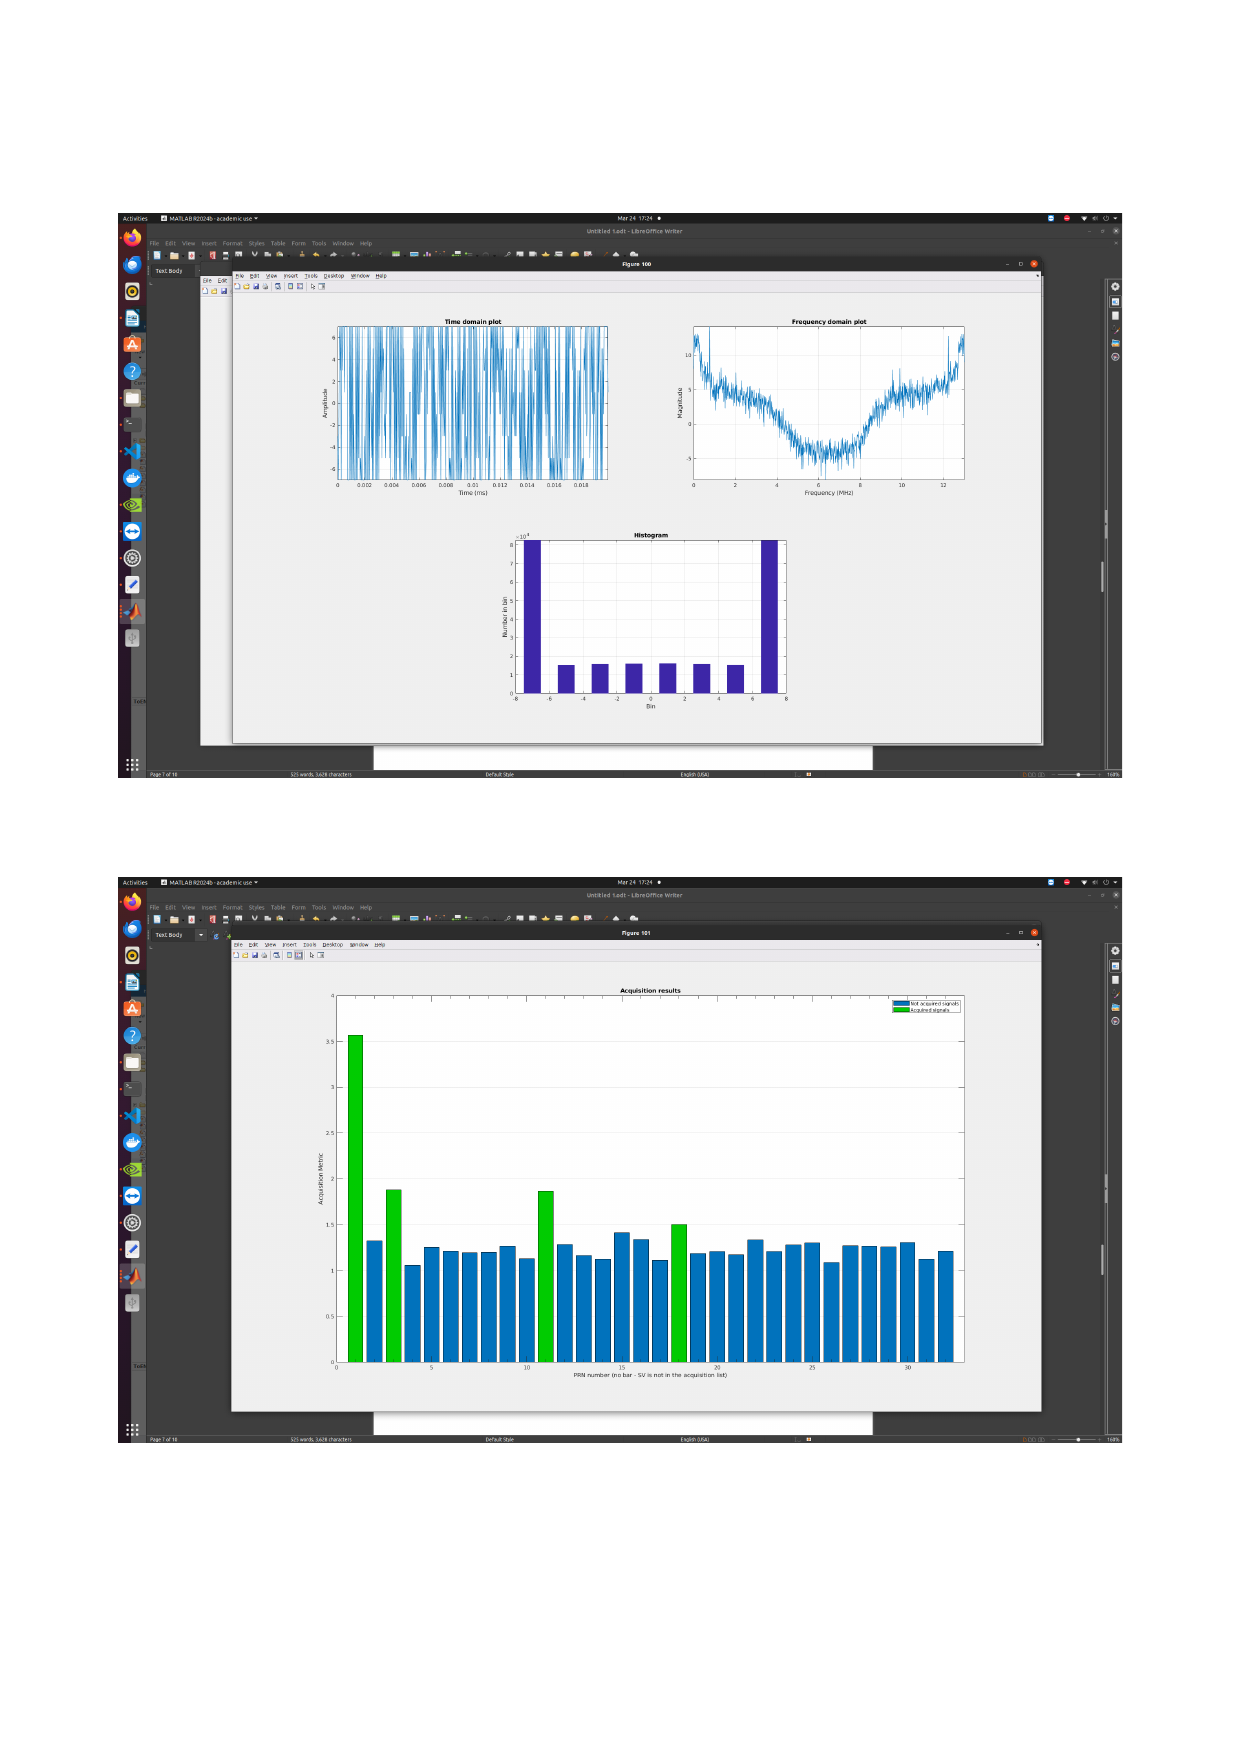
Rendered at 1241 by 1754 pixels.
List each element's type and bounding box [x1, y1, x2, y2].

picture [118, 213, 1123, 778]
picture [118, 877, 1123, 1443]
